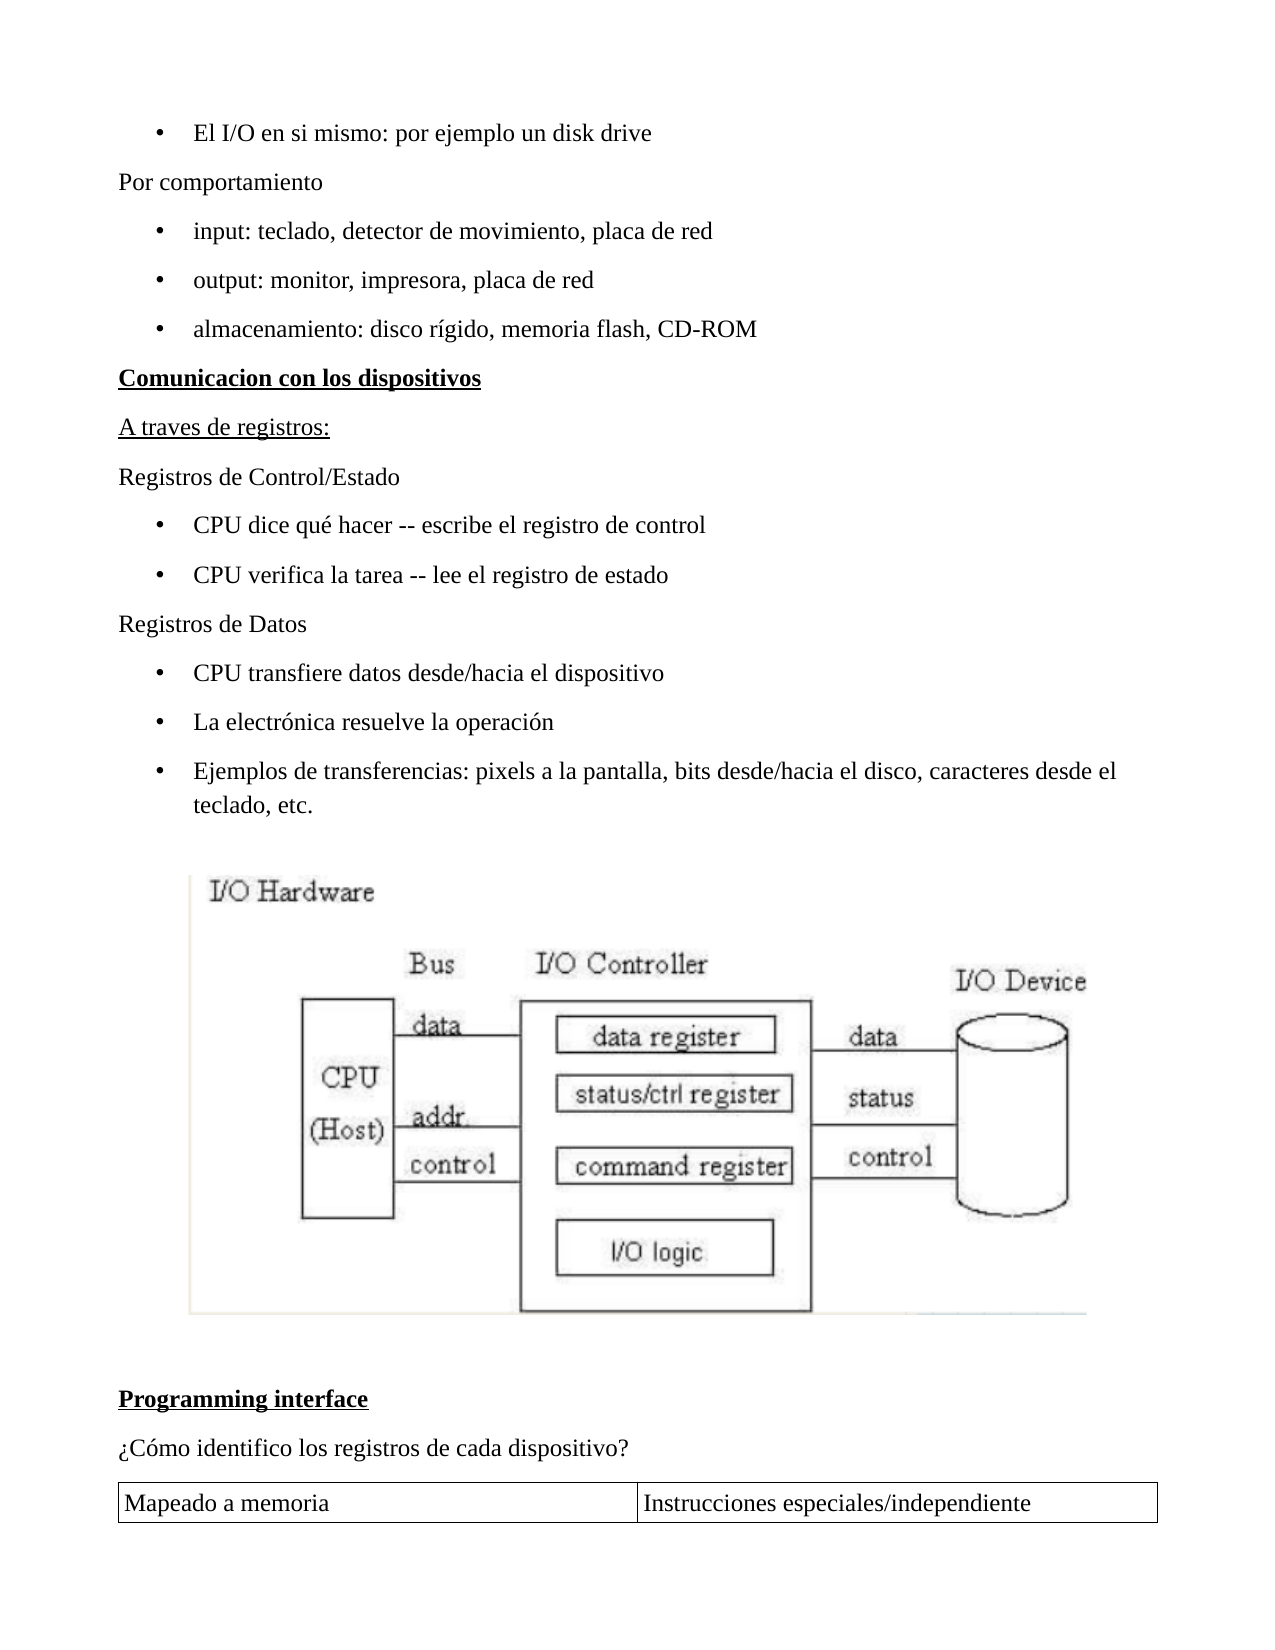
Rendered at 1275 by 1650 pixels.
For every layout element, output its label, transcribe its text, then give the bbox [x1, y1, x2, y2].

list El I/O en si mismo: por ejemplo un disk drive [156, 118, 1157, 147]
text A traves de registros: [118, 412, 1157, 441]
list CPU transfiere datos desde/hacia el dispositivo [156, 658, 1157, 687]
list CPU verifica la tarea -- lee el registro de estado [156, 560, 1157, 588]
list output: monitor, impresora, placa de red [156, 265, 1157, 294]
text Registros de Control/Estado [118, 462, 1157, 490]
picture [188, 875, 1087, 1315]
text Comunicacion con los dispositivos [118, 363, 1157, 392]
text Registros de Datos [118, 609, 1157, 637]
list input: teclado, detector de movimiento, placa de red [156, 216, 1157, 245]
text Por comportamiento [118, 167, 1157, 196]
list CPU dice qué hacer -- escribe el registro de control [156, 511, 1157, 539]
list La electrónica resuelve la operación [156, 707, 1157, 736]
text ¿Cómo identifico los registros de cada dispositivo? [118, 1433, 1157, 1462]
list almacenamiento: disco rígido, memoria flash, CD-ROM [156, 314, 1157, 343]
table_header Instrucciones especiales/independiente [638, 1483, 1157, 1522]
table_header Mapeado a memoria [119, 1483, 637, 1522]
list Ejemplos de transferencias: pixels a la pantalla, bits desde/hacia el disco, caracteres desde el teclado, etc. [156, 756, 1157, 819]
text Programming interface [118, 1384, 1157, 1413]
